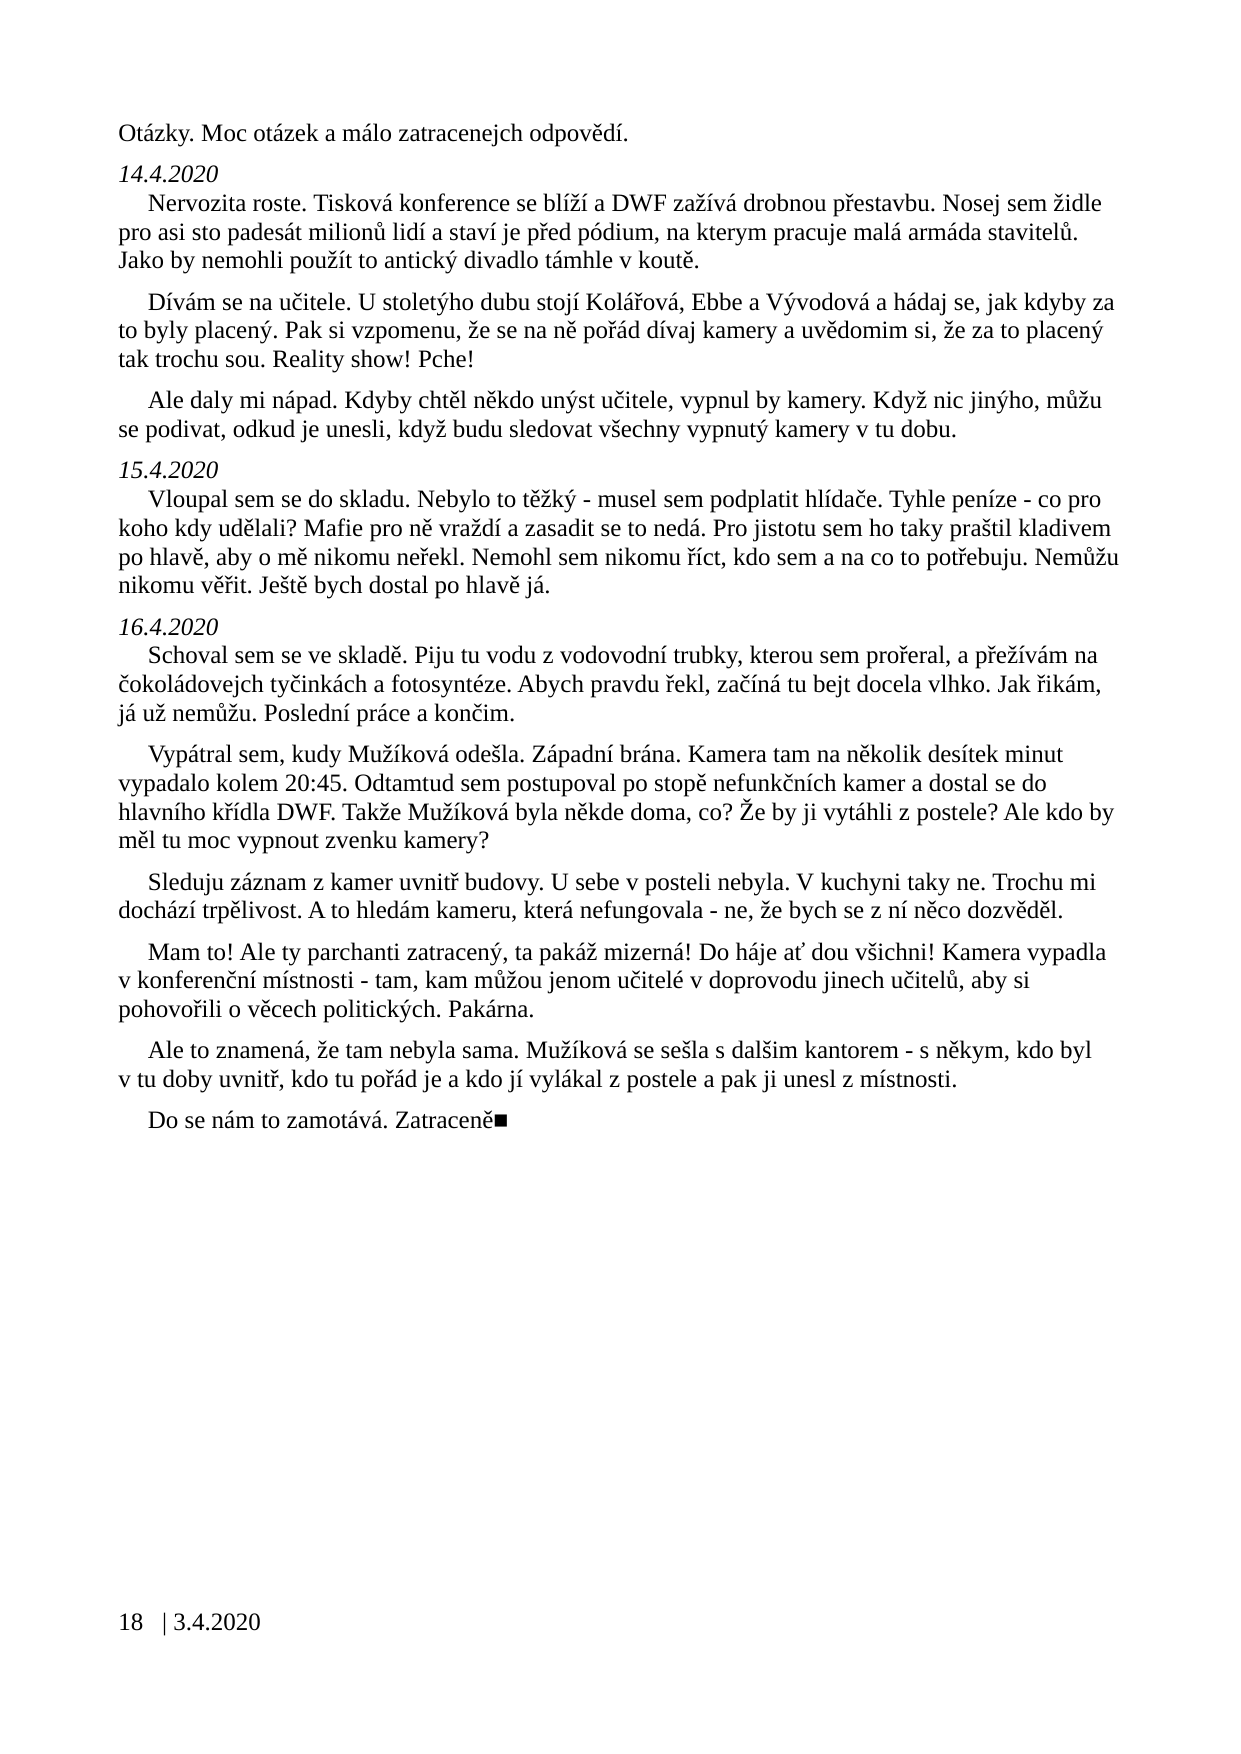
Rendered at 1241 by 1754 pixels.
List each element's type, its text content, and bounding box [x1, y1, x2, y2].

subtitle 16.4.2020 [118, 612, 1122, 641]
text Ale daly mi nápad. Kdyby chtěl někdo unýst učitele, vypnul by kamery. Když nic jinýho, můžu se podivat, odkud je unesli, když budu sledovat všechny vypnutý kamery v tu dobu. [118, 386, 1122, 443]
text Otázky. Moc otázek a málo zatracenejch odpovědí. [118, 118, 1122, 147]
text Schoval sem se ve skladě. Piju tu vodu z vodovodní trubky, kterou sem prořeral, a přežívám na čokoládovejch tyčinkách a fotosyntéze. Abych pravdu řekl, začíná tu bejt docela vlhko. Jak řikám, já už nemůžu. Poslední práce a končim. [118, 641, 1122, 727]
text Do se nám to zamotává. Zatraceně■ [118, 1106, 1122, 1134]
text Vypátral sem, kudy Mužíková odešla. Západní brána. Kamera tam na několik desítek minut vypadalo kolem 20:45. Odtamtud sem postupoval po stopě nefunkčních kamer a dostal se do hlavního křídla DWF. Takže Mužíková byla někde doma, co? Že by ji vytáhli z postele? Ale kdo by měl tu moc vypnout zvenku kamery? [118, 739, 1122, 854]
text Nervozita roste. Tisková konference se blíží a DWF zažívá drobnou přestavbu. Nosej sem židle pro asi sto padesát milionů lidí a staví je před pódium, na kterym pracuje malá armáda stavitelů. Jako by nemohli použít to antický divadlo támhle v koutě. [118, 188, 1122, 274]
text Vloupal sem se do skladu. Nebylo to těžký - musel sem podplatit hlídače. Tyhle peníze - co pro koho kdy udělali? Mafie pro ně vraždí a zasadit se to nedá. Pro jistotu sem ho taky praštil kladivem po hlavě, aby o mě nikomu neřekl. Nemohl sem nikomu říct, kdo sem a na co to potřebuju. Nemůžu nikomu věřit. Ještě bych dostal po hlavě já. [118, 484, 1122, 599]
text Sleduju záznam z kamer uvnitř budovy. U sebe v posteli nebyla. V kuchyni taky ne. Trochu mi dochází trpělivost. A to hledám kameru, která nefungovala - ne, že bych se z ní něco dozvěděl. [118, 867, 1122, 924]
subtitle 14.4.2020 [118, 159, 1122, 188]
subtitle 15.4.2020 [118, 456, 1122, 484]
text Dívám se na učitele. U stoletýho dubu stojí Kolářová, Ebbe a Vývodová a hádaj se, jak kdyby za to byly placený. Pak si vzpomenu, že se na ně pořád dívaj kamery a uvědomim si, že za to placený tak trochu sou. Reality show! Pche! [118, 287, 1122, 373]
text Mam to! Ale ty parchanti zatracený, ta pakáž mizerná! Do háje ať dou všichni! Kamera vypadla v konferenční místnosti - tam, kam můžou jenom učitelé v doprovodu jinech učitelů, aby si pohovořili o věcech politických. Pakárna. [118, 937, 1122, 1023]
text Ale to znamená, že tam nebyla sama. Mužíková se sešla s dalšim kantorem - s někym, kdo byl v tu doby uvnitř, kdo tu pořád je a kdo jí vylákal z postele a pak ji unesl z místnosti. [118, 1036, 1122, 1093]
